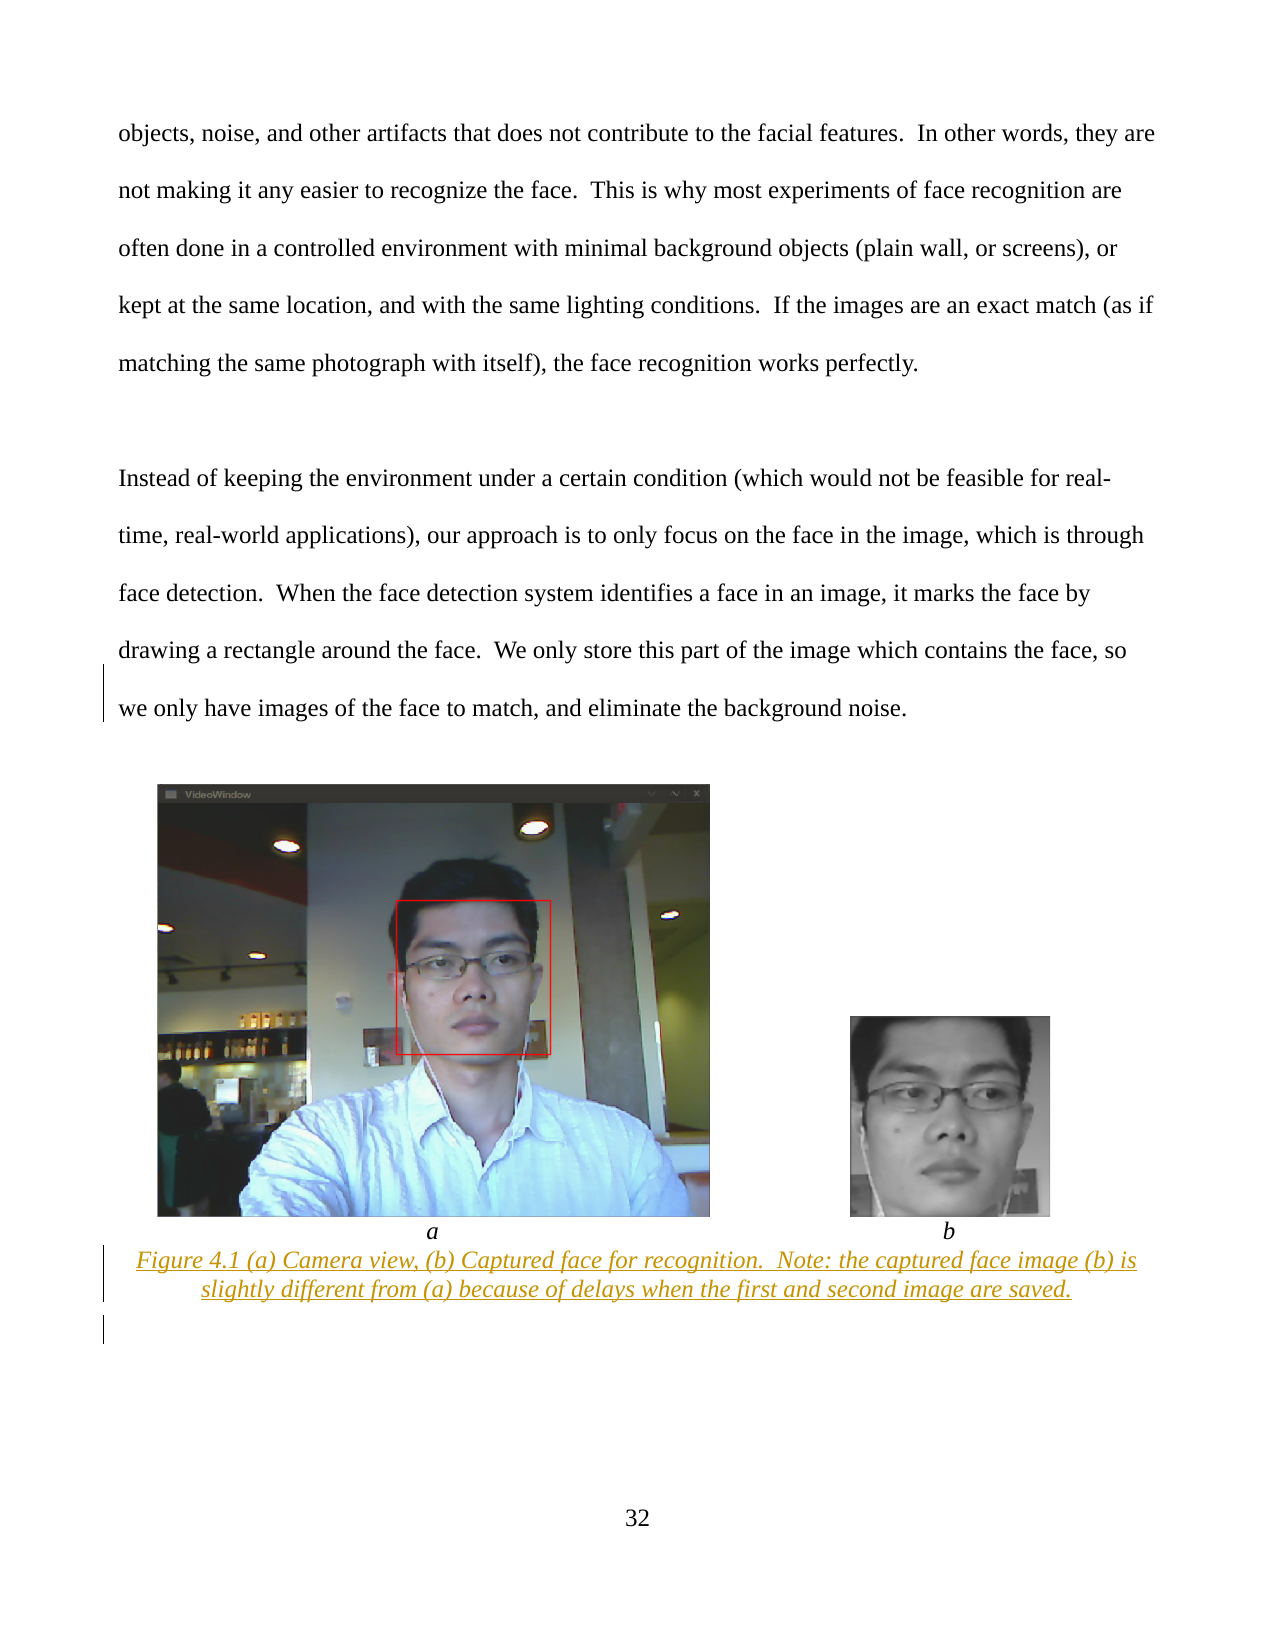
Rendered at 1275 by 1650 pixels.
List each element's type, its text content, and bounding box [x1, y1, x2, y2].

picture [157, 784, 710, 1217]
text b [850, 1217, 1050, 1245]
text Instead of keeping the environment under a certain condition (which would not be feasible for real-time, real-world applications), our approach is to only focus on the face in the image, which is through face detection. When the face detection system identifies a face in an image, it marks the face by drawing a rectangle around the face. We only store this part of the image which contains the face, so we only have images of the face to match, and eliminate the background noise. [118, 463, 1157, 722]
text a [157, 1217, 709, 1245]
text objects, noise, and other artifacts that does not contribute to the facial features. In other words, they are not making it any easier to recognize the face. This is why most experiments of face recognition are often done in a controlled environment with minimal background objects (plain wall, or screens), or kept at the same location, and with the same lighting conditions. If the images are an exact match (as if matching the same photograph with itself), the face recognition works perfectly. [118, 118, 1157, 377]
text Figure 4.1 (a) Camera view, (b) Captured face for recognition. Note: the captured face image (b) is slightly different from (a) because of delays when the first and second image are saved. [118, 763, 1157, 1302]
picture [850, 1016, 1051, 1217]
